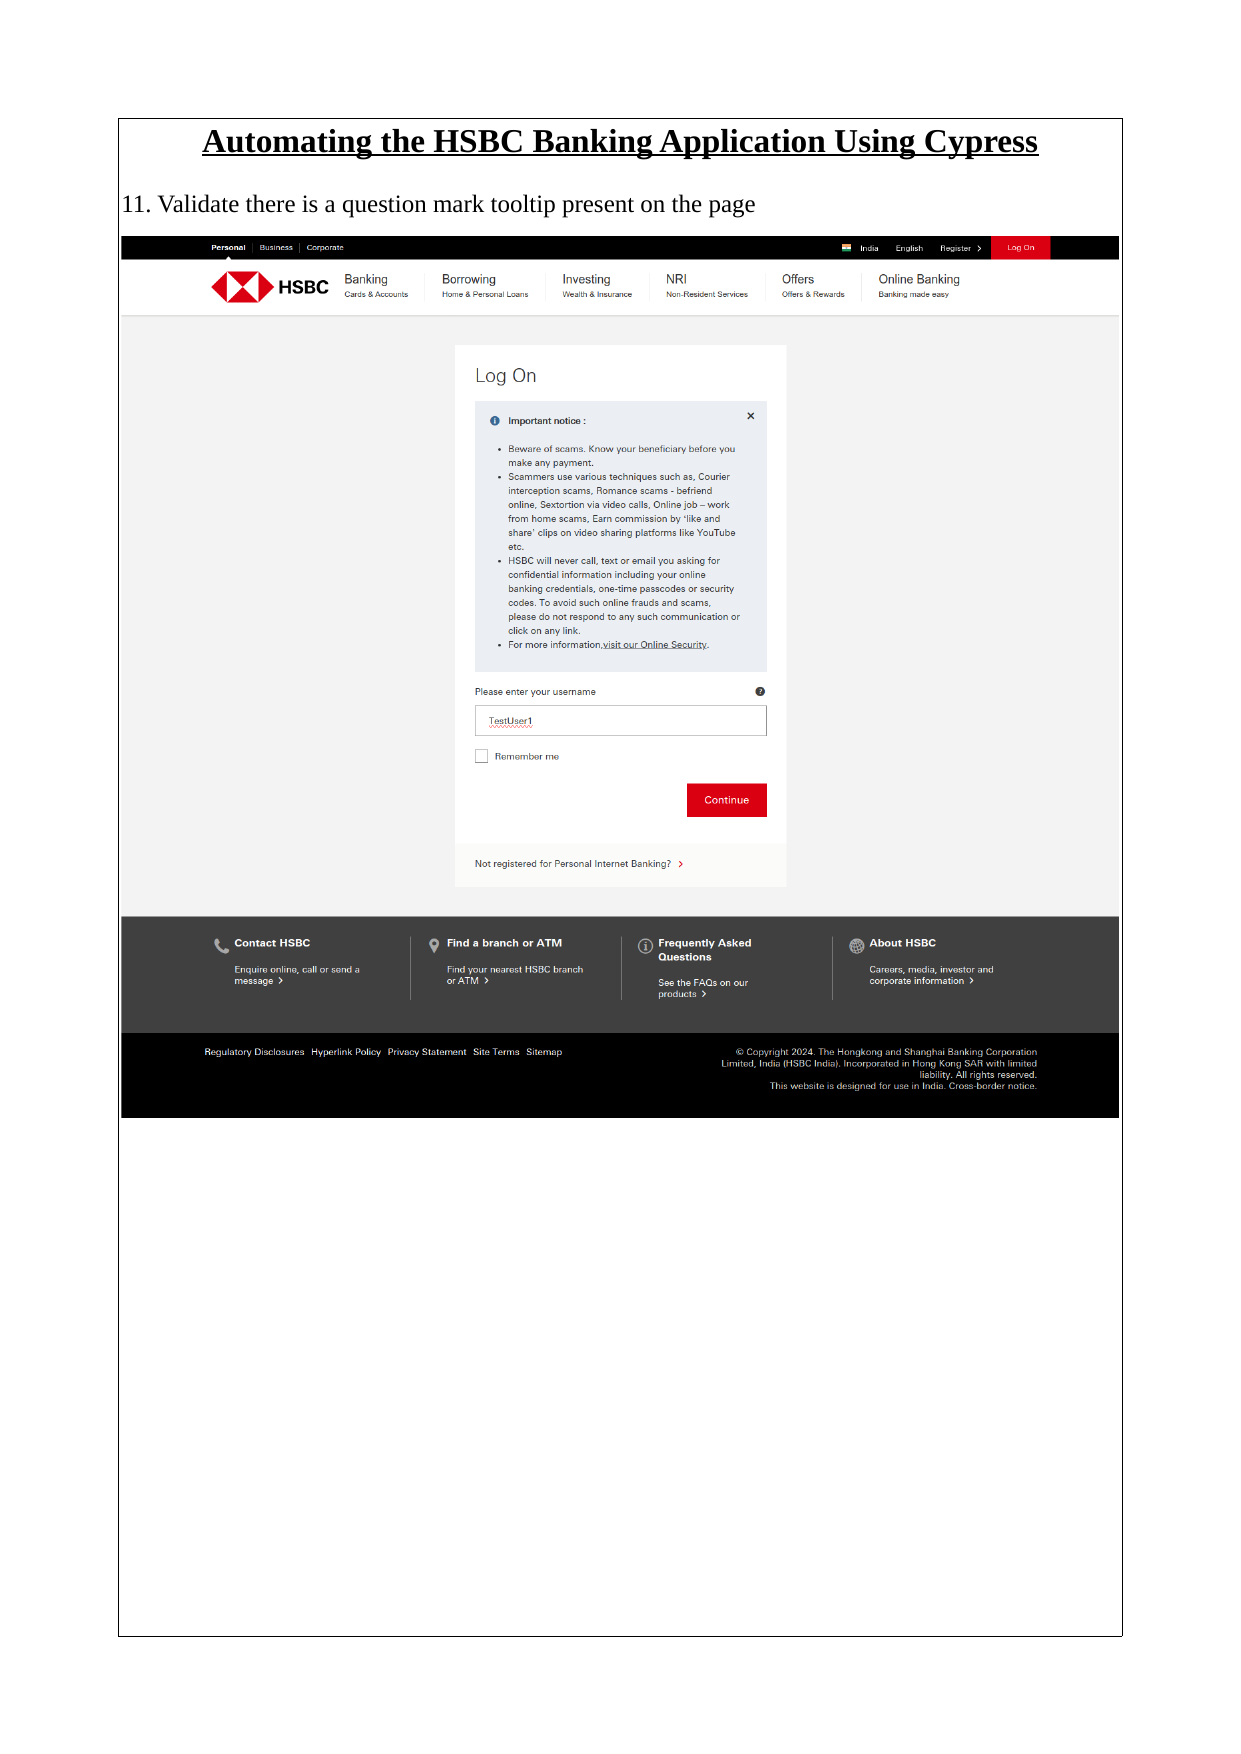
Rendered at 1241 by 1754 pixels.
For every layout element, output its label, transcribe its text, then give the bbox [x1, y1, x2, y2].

picture [121, 236, 1119, 1118]
text 11. Validate there is a question mark tooltip present on the page [121, 189, 1119, 218]
